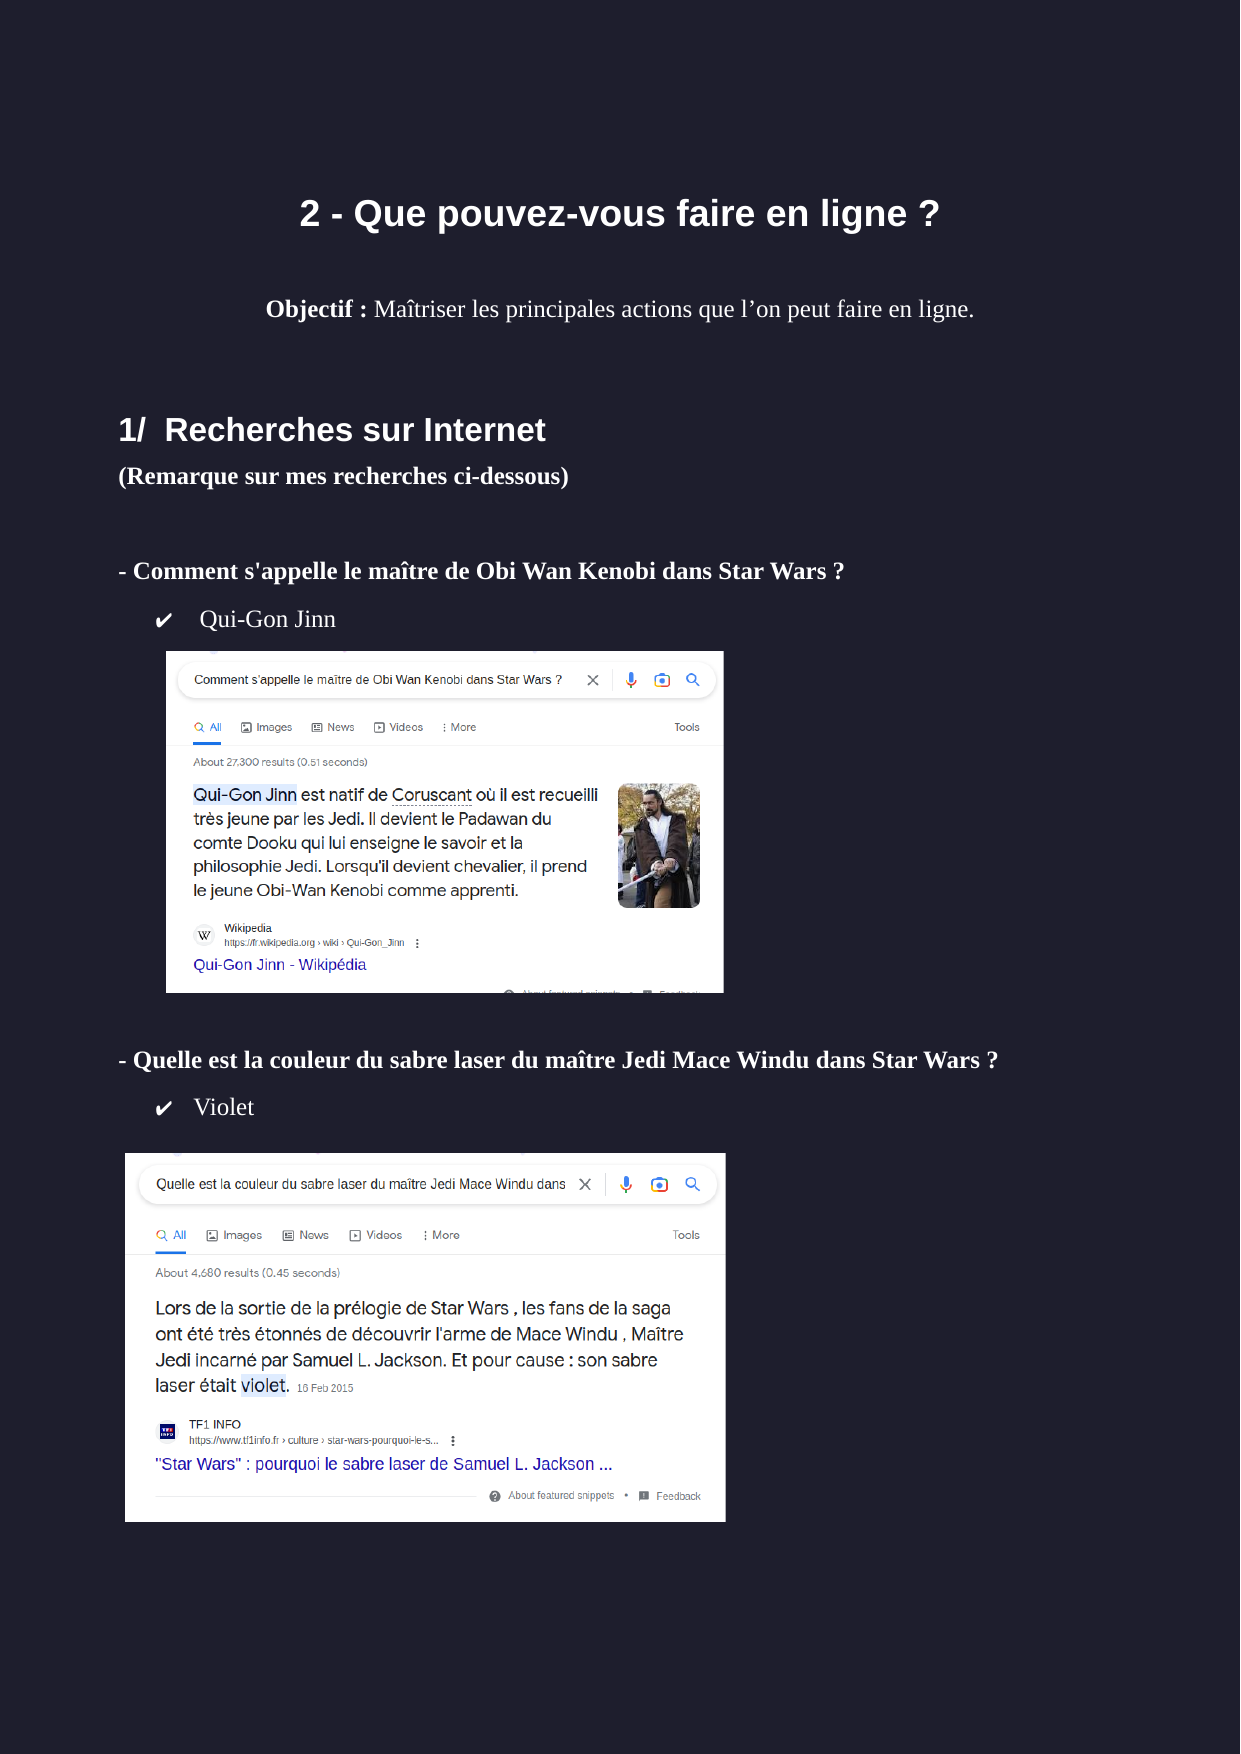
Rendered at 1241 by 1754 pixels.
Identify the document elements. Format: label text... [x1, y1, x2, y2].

list Violet [156, 1092, 1122, 1121]
text Objectif : Maîtriser les principales actions que l’on peut faire en ligne. [118, 294, 1122, 323]
subtitle 2 - Que pouvez-vous faire en ligne ? [118, 191, 1122, 234]
picture [166, 651, 724, 993]
text - Comment s'appelle le maître de Obi Wan Kenobi dans Star Wars ? [118, 556, 1122, 585]
text (Remarque sur mes recherches ci-dessous) [118, 461, 1122, 490]
text - Quelle est la couleur du sabre laser du maître Jedi Mace Windu dans Star Wars ? [118, 1045, 1122, 1073]
subtitle 1/ Recherches sur Internet [118, 410, 1122, 448]
picture [125, 1153, 726, 1522]
list Qui-Gon Jinn [156, 604, 1122, 632]
